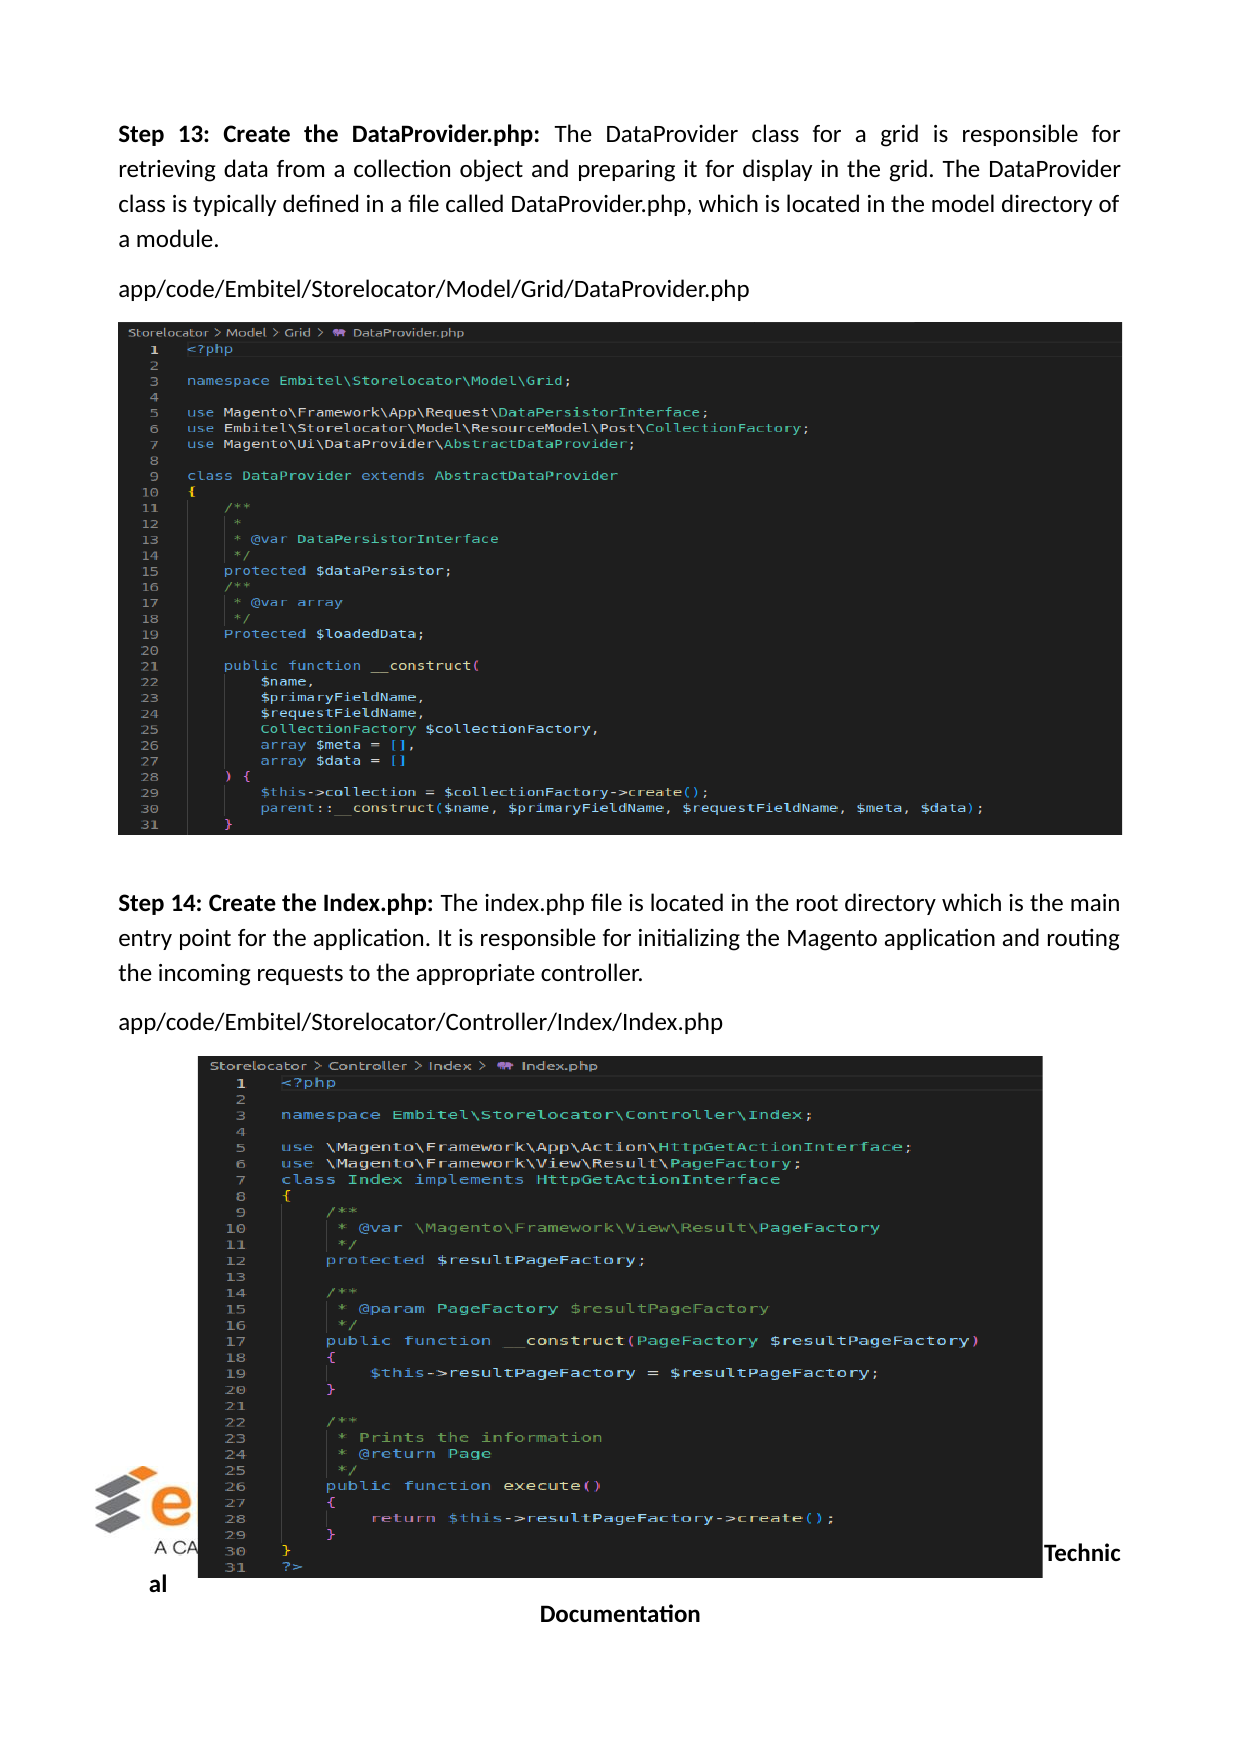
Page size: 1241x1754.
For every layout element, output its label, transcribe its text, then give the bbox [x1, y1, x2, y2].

text app/code/Embitel/Storelocator/Model/Grid/DataProvider.php [118, 273, 1122, 303]
text Step 13: Create the DataProvider.php: The DataProvider class for a grid is responsible for retrieving data from a collection object and preparing it for display in the grid. The DataProvider class is typically defined in a file called DataProvider.php, which is located in the model directory of a module. [118, 118, 1122, 254]
text Technical Documentation [118, 1537, 1122, 1629]
text Step 14: Create the Index.php: The index.php file is located in the root directory which is the main entry point for the application. It is responsible for initializing the Magento application and routing the incoming requests to the appropriate controller. [118, 887, 1122, 987]
picture [118, 322, 1123, 835]
text app/code/Embitel/Storelocator/Controller/Index/Index.php [118, 1006, 1122, 1037]
picture [95, 1056, 1043, 1578]
